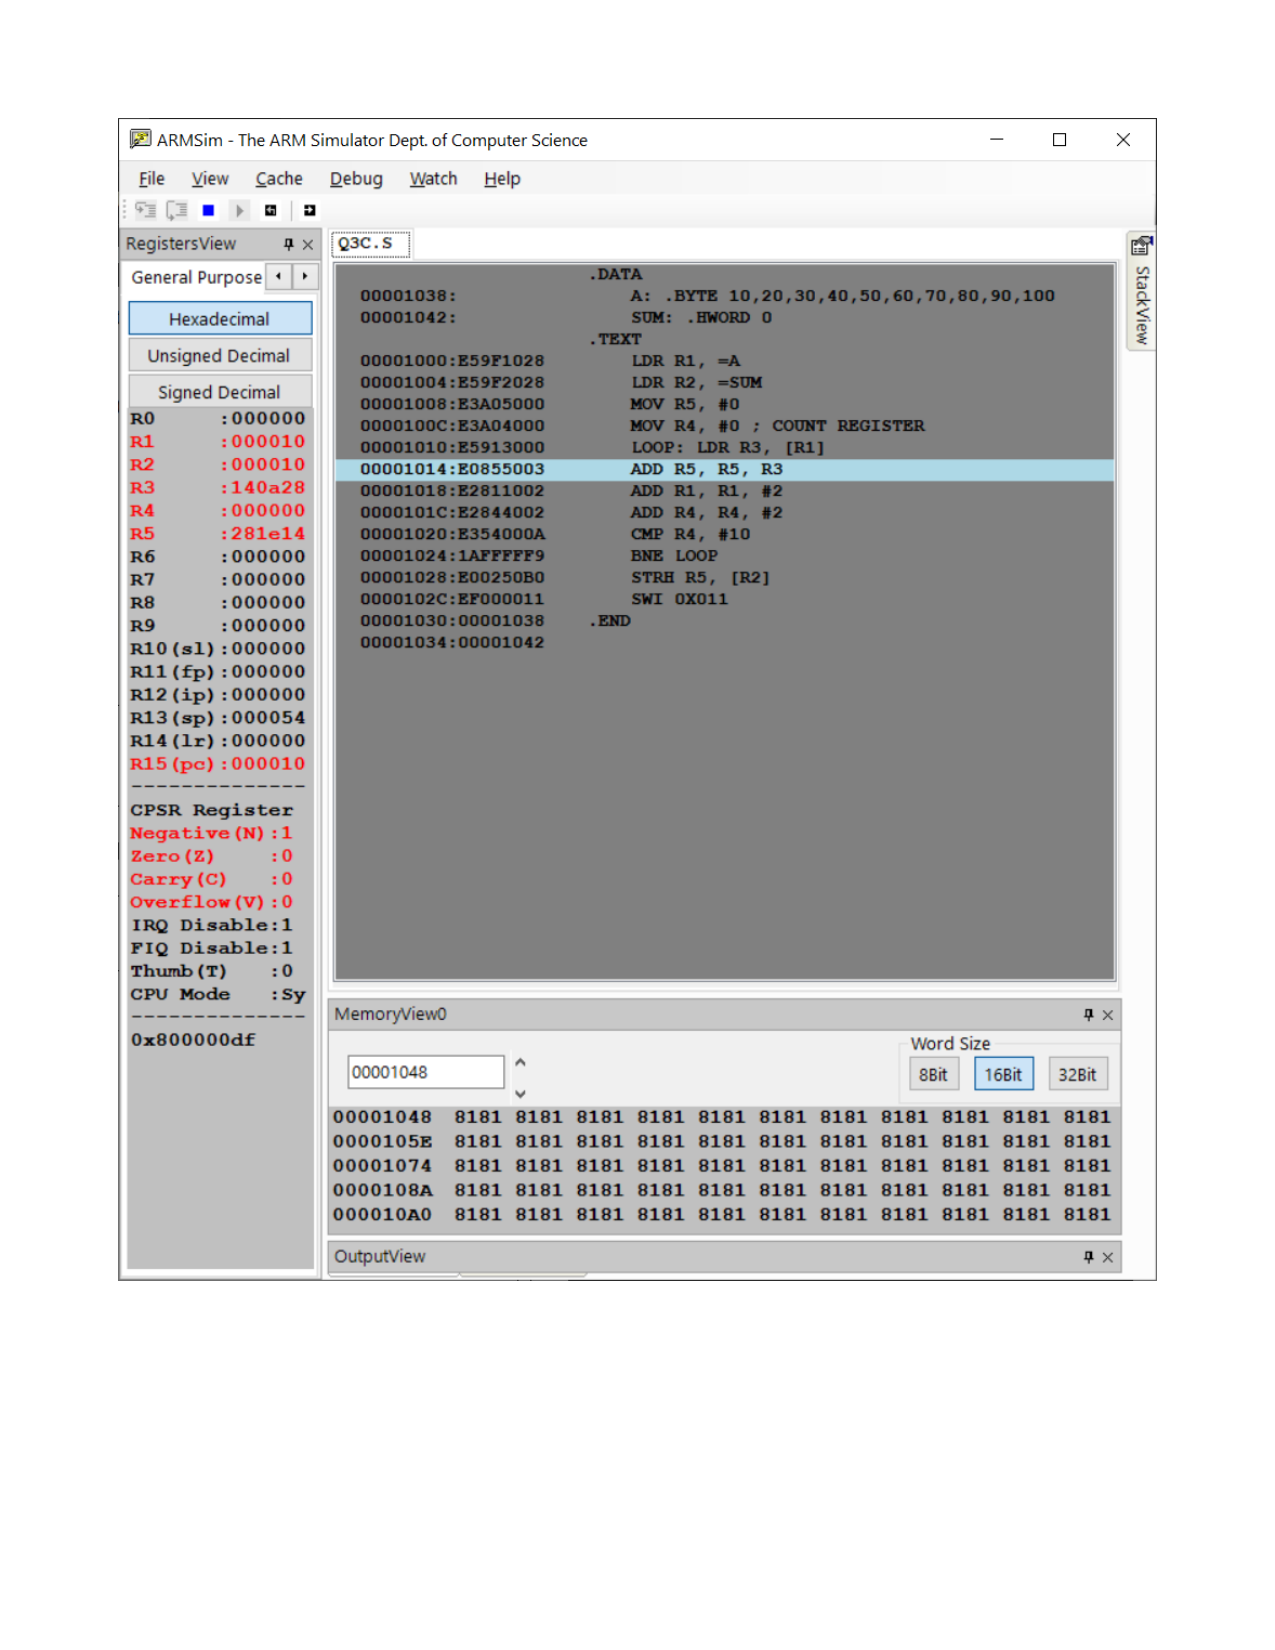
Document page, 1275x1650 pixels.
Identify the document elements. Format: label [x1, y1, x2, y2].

picture [118, 118, 1157, 1281]
